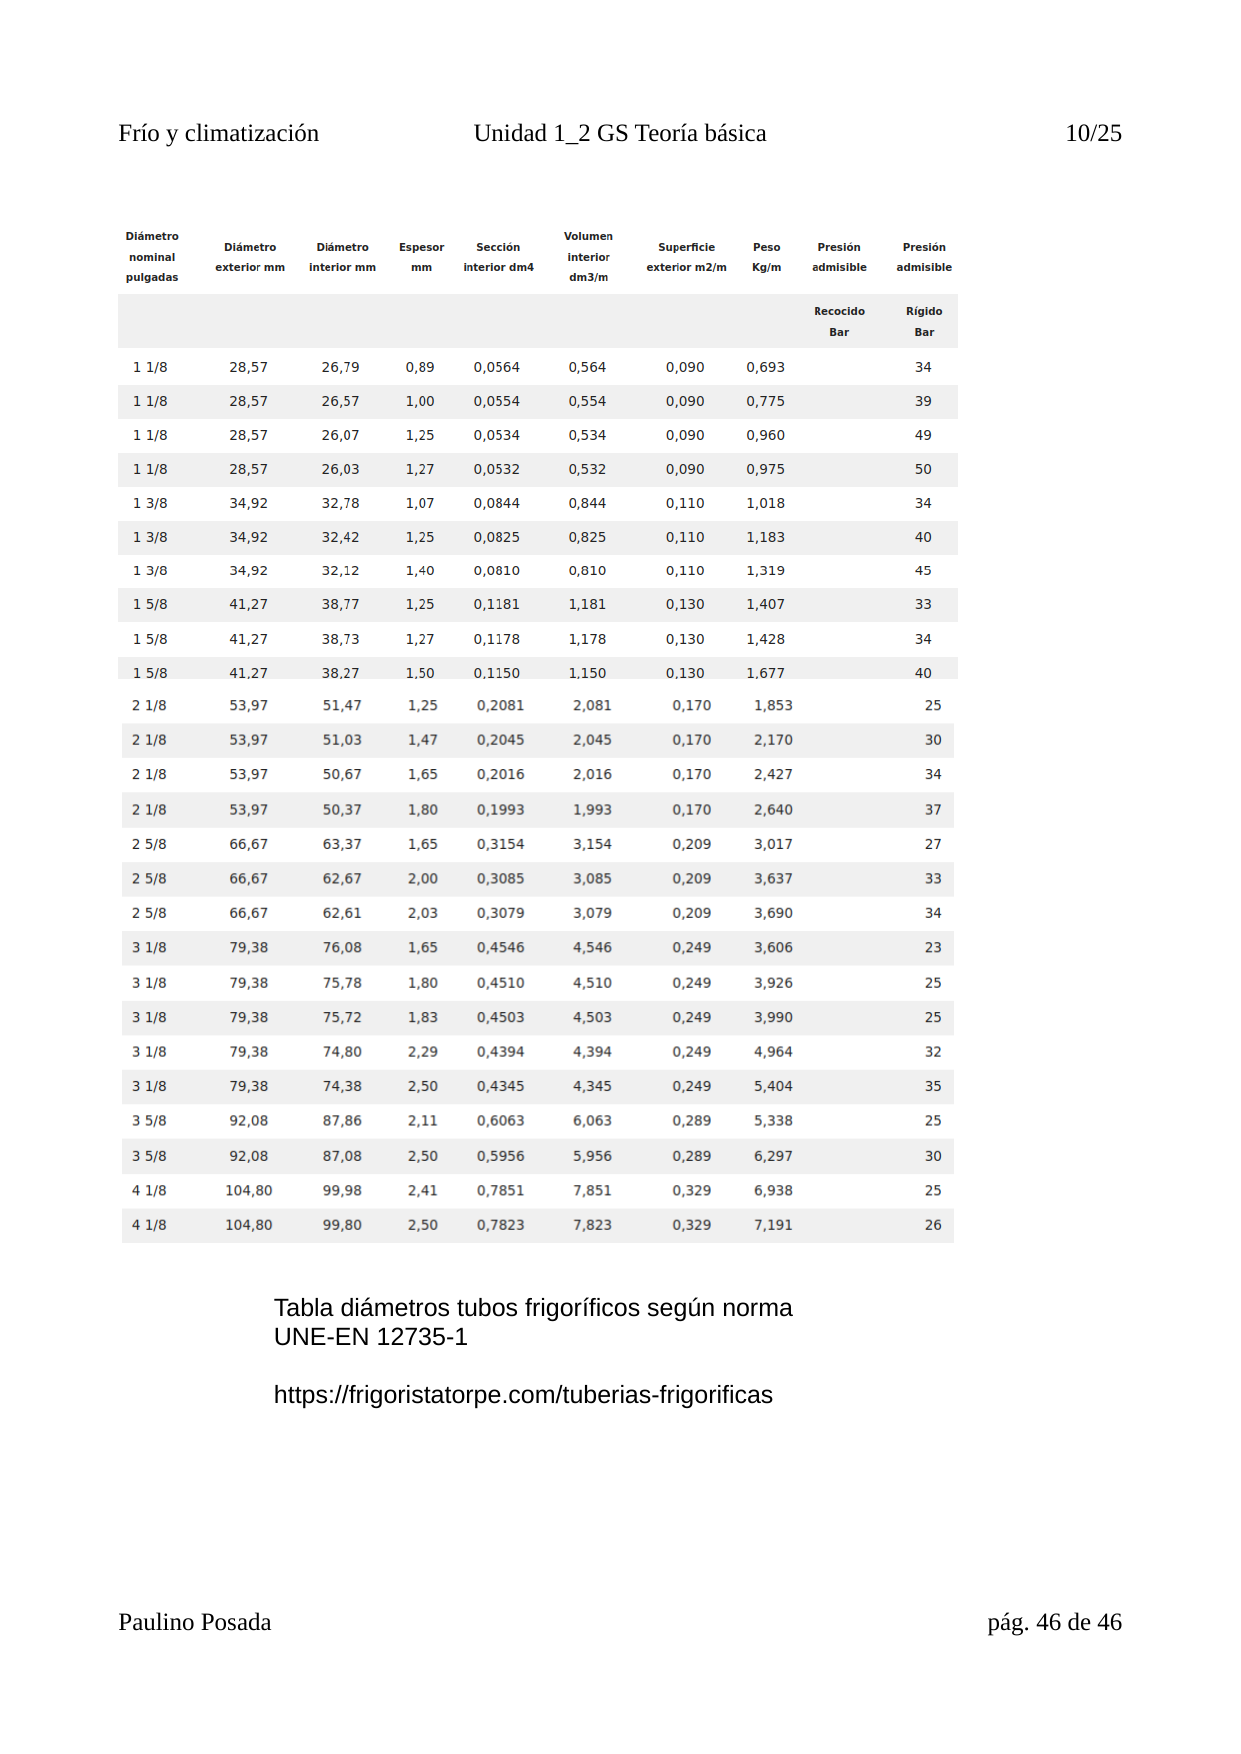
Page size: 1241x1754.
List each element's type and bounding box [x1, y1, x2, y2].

picture [118, 351, 958, 679]
picture [122, 689, 954, 1244]
picture [118, 231, 958, 348]
